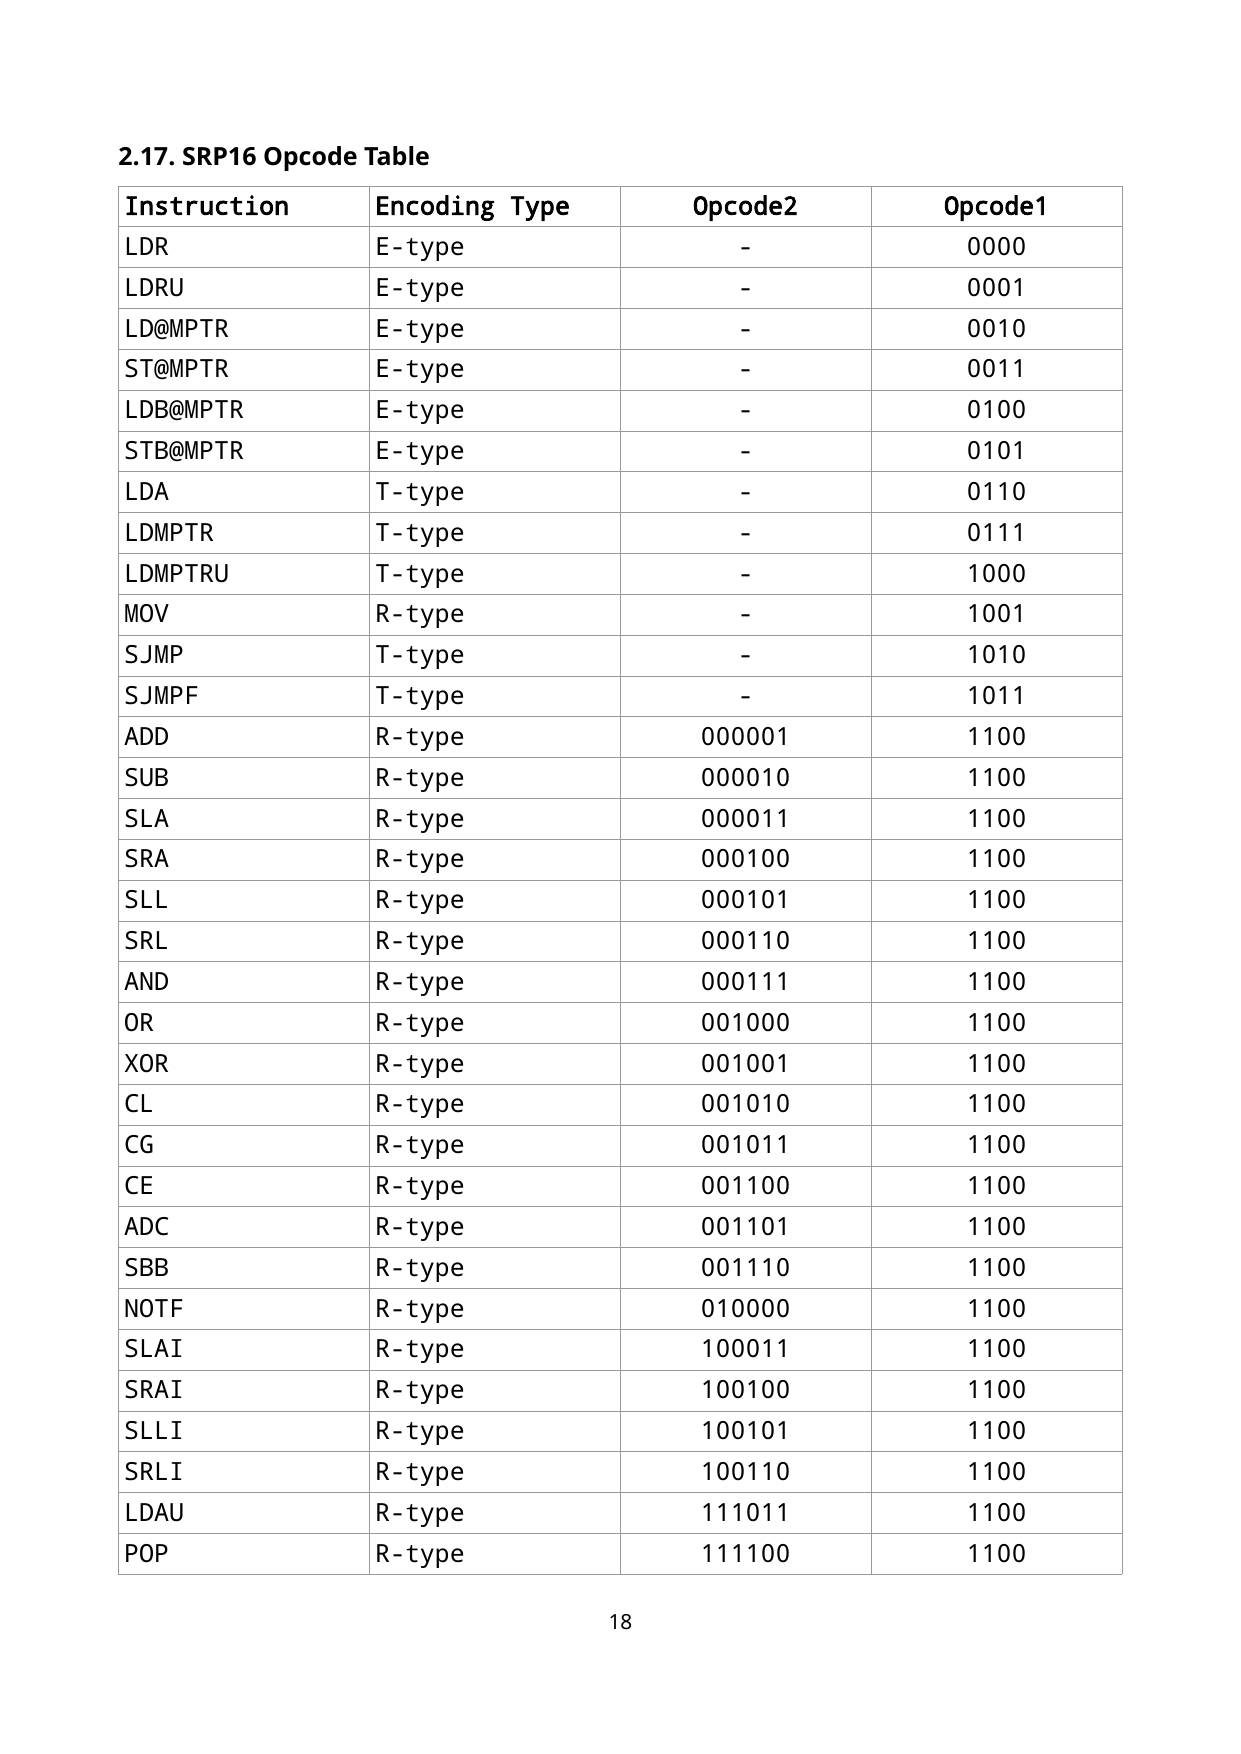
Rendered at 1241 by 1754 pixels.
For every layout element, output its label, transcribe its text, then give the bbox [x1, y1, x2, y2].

table_cell SJMPF [119, 677, 369, 716]
table_cell LDAU [119, 1493, 369, 1533]
table_cell MOV [119, 595, 369, 635]
table_cell ADD [119, 717, 369, 757]
table_cell R-type [370, 1452, 620, 1492]
table_cell - [621, 350, 871, 390]
table_cell 1100 [872, 1207, 1122, 1247]
table_cell 001100 [621, 1167, 871, 1206]
table_cell SLA [119, 799, 369, 839]
table_cell XOR [119, 1044, 369, 1084]
table_cell - [621, 636, 871, 676]
table_cell E-type [370, 227, 620, 267]
table_cell 0110 [872, 472, 1122, 512]
table_cell 0010 [872, 309, 1122, 349]
table_cell SBB [119, 1248, 369, 1288]
table_cell SJMP [119, 636, 369, 676]
table_cell 0100 [872, 391, 1122, 431]
table_cell - [621, 309, 871, 349]
table_cell - [621, 391, 871, 431]
table_cell E-type [370, 391, 620, 431]
table_cell 0101 [872, 432, 1122, 471]
table_cell E-type [370, 309, 620, 349]
table_cell SRAI [119, 1371, 369, 1411]
table_cell 1100 [872, 1412, 1122, 1451]
table_cell - [621, 513, 871, 553]
table_cell R-type [370, 1248, 620, 1288]
table_cell - [621, 472, 871, 512]
table_cell 1100 [872, 1289, 1122, 1329]
table_cell 001110 [621, 1248, 871, 1288]
table_cell - [621, 227, 871, 267]
table_cell CL [119, 1085, 369, 1125]
table_cell SLAI [119, 1330, 369, 1370]
table_cell 001101 [621, 1207, 871, 1247]
table_cell R-type [370, 881, 620, 921]
table_cell T-type [370, 513, 620, 553]
table_cell R-type [370, 1412, 620, 1451]
table_cell 1100 [872, 1126, 1122, 1166]
table_cell 1100 [872, 758, 1122, 798]
table_cell 000100 [621, 840, 871, 880]
table_cell POP [119, 1534, 369, 1574]
table_cell LDB@MPTR [119, 391, 369, 431]
table_cell - [621, 268, 871, 308]
table_cell 1100 [872, 1044, 1122, 1084]
table_cell 1100 [872, 840, 1122, 880]
table_cell 1100 [872, 962, 1122, 1002]
table_cell SRLI [119, 1452, 369, 1492]
table_cell CE [119, 1167, 369, 1206]
table_cell 000101 [621, 881, 871, 921]
table_cell T-type [370, 677, 620, 716]
table_cell 0011 [872, 350, 1122, 390]
table_cell 1100 [872, 1248, 1122, 1288]
table_cell 000010 [621, 758, 871, 798]
table_cell 000110 [621, 922, 871, 961]
table_cell 000111 [621, 962, 871, 1002]
table_cell R-type [370, 922, 620, 961]
subtitle SRP16 Opcode Table [118, 139, 1122, 173]
table_cell CG [119, 1126, 369, 1166]
table_cell R-type [370, 595, 620, 635]
table_header Opcode2 [621, 187, 871, 226]
table_cell - [621, 677, 871, 716]
table_cell 100101 [621, 1412, 871, 1451]
table_cell R-type [370, 1207, 620, 1247]
table_cell 1100 [872, 1085, 1122, 1125]
table_cell R-type [370, 1330, 620, 1370]
table_cell LDRU [119, 268, 369, 308]
table_cell R-type [370, 1126, 620, 1166]
table_cell LDR [119, 227, 369, 267]
table_cell 1100 [872, 881, 1122, 921]
table_cell 1000 [872, 554, 1122, 594]
table_cell ST@MPTR [119, 350, 369, 390]
table_cell 1100 [872, 922, 1122, 961]
table_cell LDA [119, 472, 369, 512]
table_cell 0111 [872, 513, 1122, 553]
table_cell R-type [370, 840, 620, 880]
table_cell R-type [370, 1493, 620, 1533]
table_cell R-type [370, 1044, 620, 1084]
table_header Encoding Type [370, 187, 620, 226]
table_cell 0001 [872, 268, 1122, 308]
table_cell 1100 [872, 1452, 1122, 1492]
table_cell E-type [370, 432, 620, 471]
table_cell 1100 [872, 1330, 1122, 1370]
table_cell 1100 [872, 717, 1122, 757]
table_cell R-type [370, 1003, 620, 1043]
table_cell R-type [370, 1534, 620, 1574]
table_cell 1100 [872, 1003, 1122, 1043]
table_cell SLL [119, 881, 369, 921]
table_cell 111100 [621, 1534, 871, 1574]
table_cell LDMPTRU [119, 554, 369, 594]
table_cell NOTF [119, 1289, 369, 1329]
table_cell R-type [370, 758, 620, 798]
table_header Opcode1 [872, 187, 1122, 226]
table_cell 1100 [872, 1493, 1122, 1533]
table_cell T-type [370, 636, 620, 676]
table_cell 1100 [872, 1167, 1122, 1206]
table_cell 001011 [621, 1126, 871, 1166]
table_cell SRL [119, 922, 369, 961]
table_cell 1011 [872, 677, 1122, 716]
table_cell LDMPTR [119, 513, 369, 553]
table_cell R-type [370, 717, 620, 757]
table_cell T-type [370, 472, 620, 512]
table_cell E-type [370, 268, 620, 308]
table_cell 1100 [872, 1534, 1122, 1574]
table_cell 1010 [872, 636, 1122, 676]
table_cell R-type [370, 1371, 620, 1411]
table_cell 0000 [872, 227, 1122, 267]
table_cell 001000 [621, 1003, 871, 1043]
table_cell 1100 [872, 1371, 1122, 1411]
table_cell 100100 [621, 1371, 871, 1411]
table_cell 1100 [872, 799, 1122, 839]
table_cell 001001 [621, 1044, 871, 1084]
table_cell E-type [370, 350, 620, 390]
table_cell T-type [370, 554, 620, 594]
table_cell - [621, 432, 871, 471]
table_cell AND [119, 962, 369, 1002]
table_cell STB@MPTR [119, 432, 369, 471]
table_cell R-type [370, 1289, 620, 1329]
table_cell - [621, 595, 871, 635]
table_cell R-type [370, 962, 620, 1002]
table_cell R-type [370, 1085, 620, 1125]
table_cell 111011 [621, 1493, 871, 1533]
table_cell SUB [119, 758, 369, 798]
table_cell 100011 [621, 1330, 871, 1370]
table_cell 000001 [621, 717, 871, 757]
table_cell - [621, 554, 871, 594]
table_cell OR [119, 1003, 369, 1043]
table_header Instruction [119, 187, 369, 226]
table_cell SRA [119, 840, 369, 880]
table_cell SLLI [119, 1412, 369, 1451]
table_cell R-type [370, 1167, 620, 1206]
table_cell LD@MPTR [119, 309, 369, 349]
table_cell 100110 [621, 1452, 871, 1492]
table_cell ADC [119, 1207, 369, 1247]
table_cell 001010 [621, 1085, 871, 1125]
table_cell 000011 [621, 799, 871, 839]
table_cell 010000 [621, 1289, 871, 1329]
table_cell 1001 [872, 595, 1122, 635]
table_cell R-type [370, 799, 620, 839]
